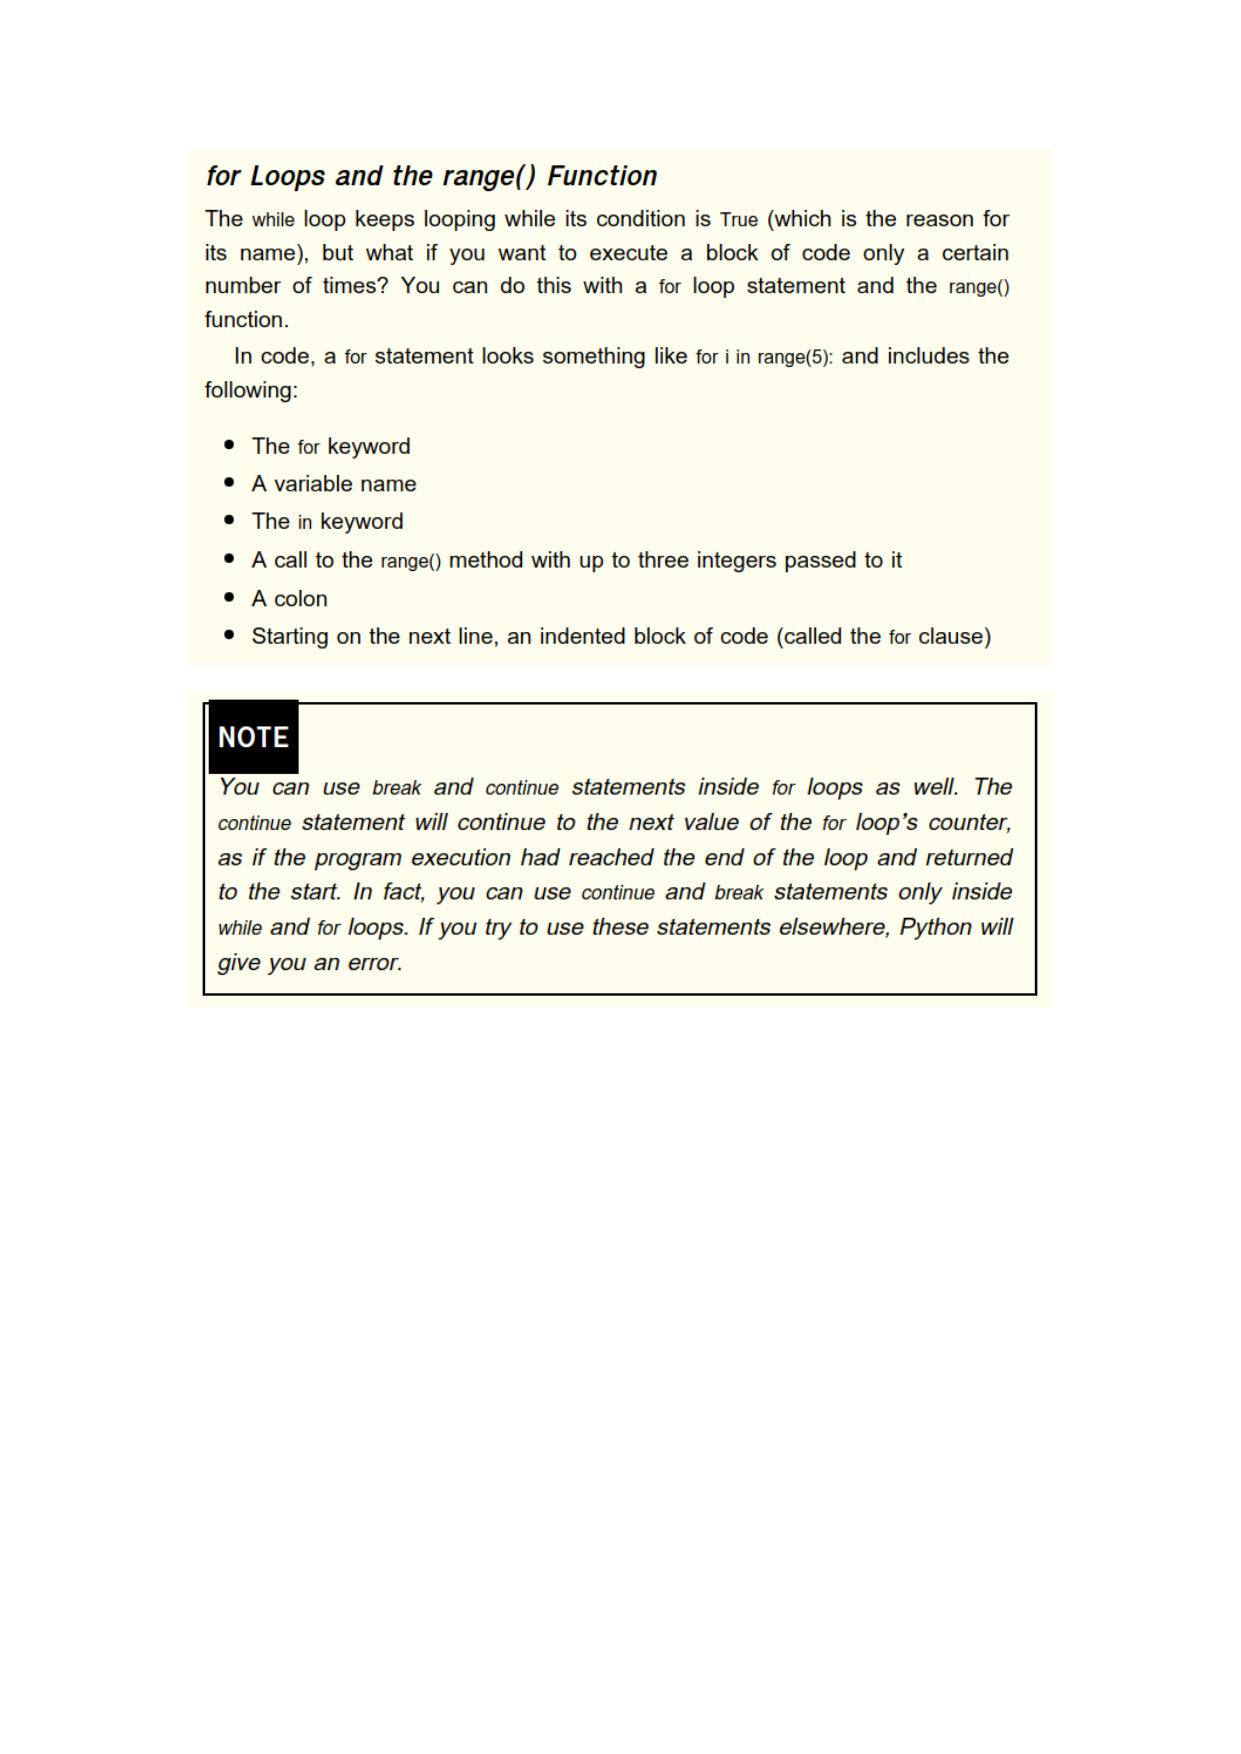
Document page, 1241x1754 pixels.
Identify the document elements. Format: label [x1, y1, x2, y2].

picture [187, 691, 1052, 1008]
picture [187, 150, 1053, 665]
